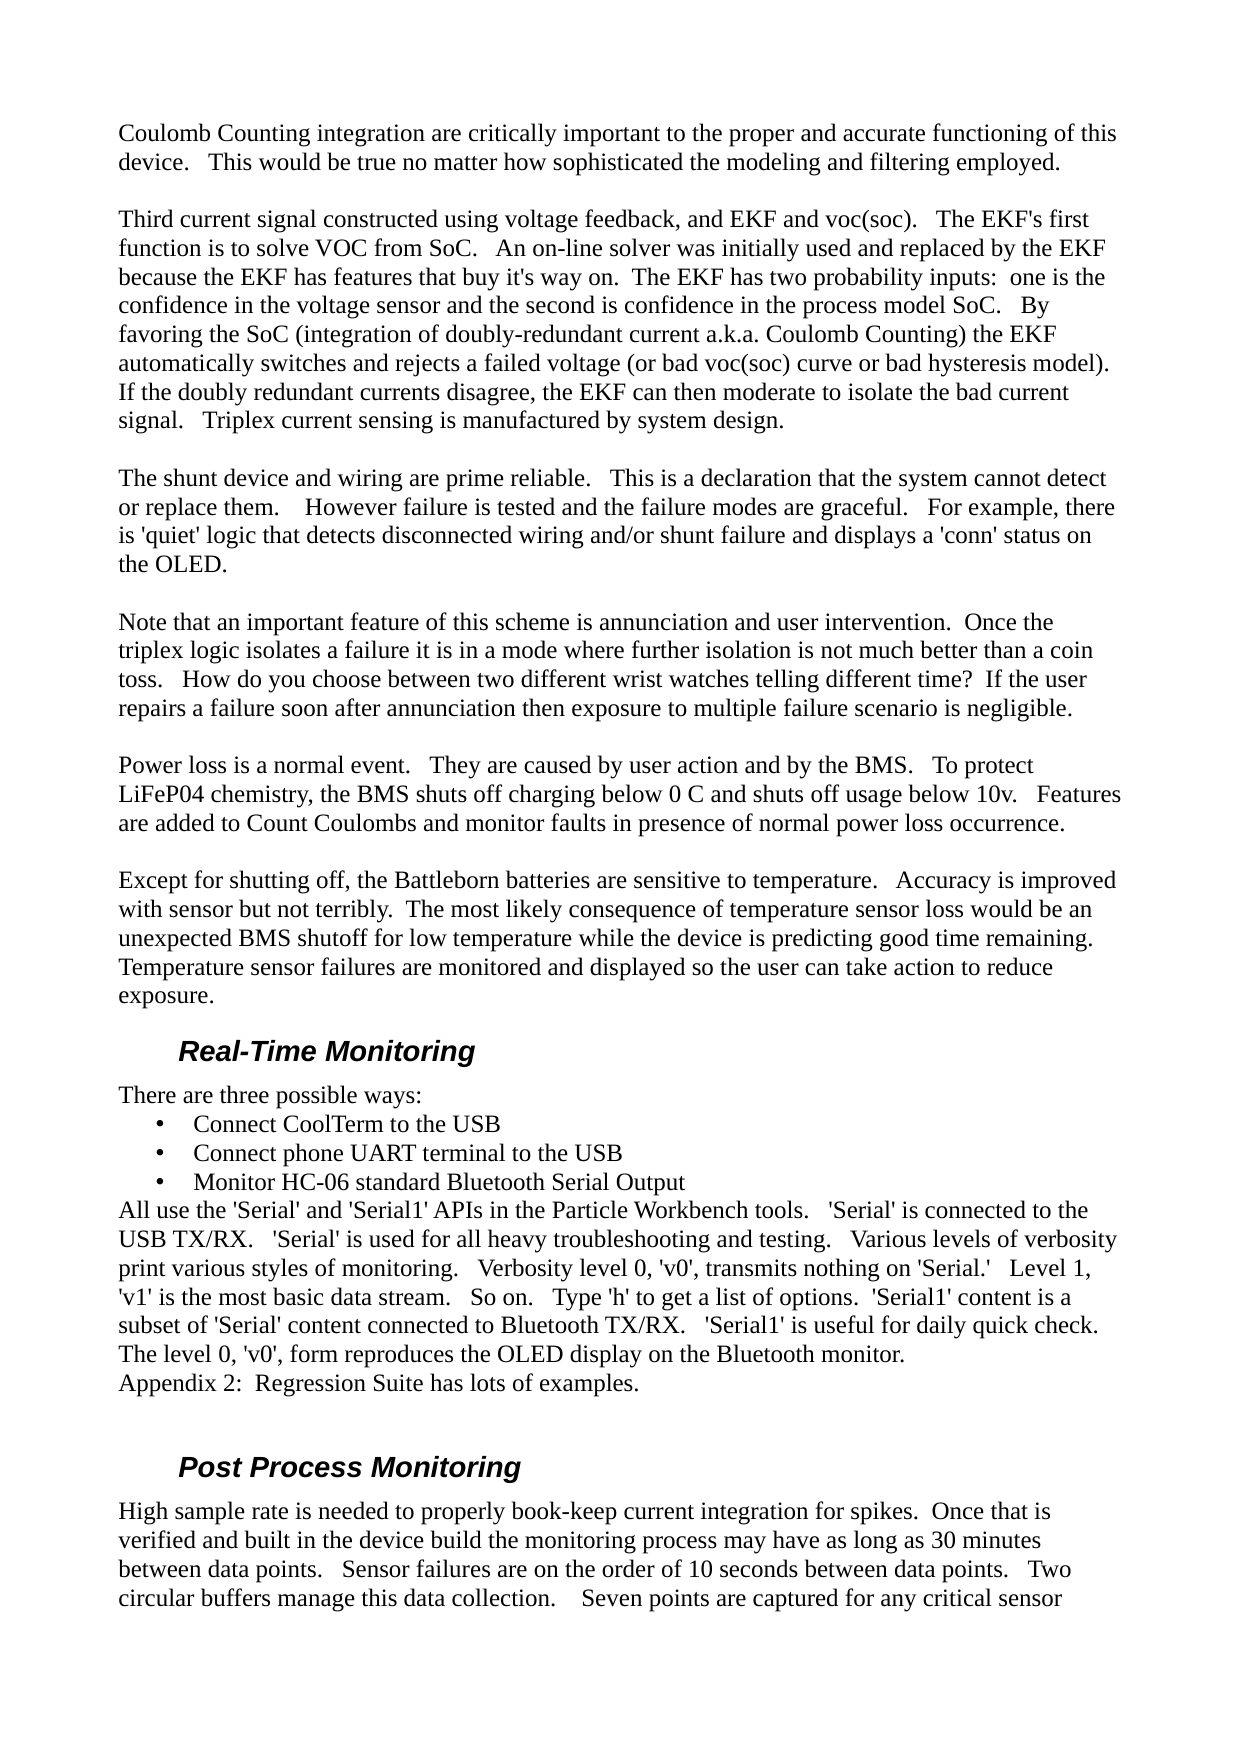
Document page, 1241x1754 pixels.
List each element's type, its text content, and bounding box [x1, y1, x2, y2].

text Note that an important feature of this scheme is annunciation and user intervention. Once the triplex logic isolates a failure it is in a mode where further isolation is not much better than a coin toss. How do you choose between two different wrist watches telling different time? If the user repairs a failure soon after annunciation then exposure to multiple failure scenario is negligible. [118, 607, 1122, 722]
list Monitor HC-06 standard Bluetooth Serial Output [156, 1167, 1122, 1195]
text Third current signal constructed using voltage feedback, and EKF and voc(soc). The EKF's first function is to solve VOC from SoC. An on-line solver was initially used and replaced by the EKF because the EKF has features that buy it's way on. The EKF has two probability inputs: one is the confidence in the voltage sensor and the second is confidence in the process model SoC. By favoring the SoC (integration of doubly-redundant current a.k.a. Coulomb Counting) the EKF automatically switches and rejects a failed voltage (or bad voc(soc) curve or bad hysteresis model). If the doubly redundant currents disagree, the EKF can then moderate to isolate the bad current signal. Triplex current sensing is manufactured by system design. [118, 204, 1122, 434]
text Appendix 2: Regression Suite has lots of examples. [118, 1368, 1122, 1397]
text The shunt device and wiring are prime reliable. This is a declaration that the system cannot detect or replace them. However failure is tested and the failure modes are graceful. For example, there is 'quiet' logic that detects disconnected wiring and/or shunt failure and displays a 'conn' status on the OLED. [118, 463, 1122, 578]
text High sample rate is needed to properly book-keep current integration for spikes. Once that is verified and built in the device build the monitoring process may have as long as 30 minutes between data points. Sensor failures are on the order of 10 seconds between data points. Two circular buffers manage this data collection. Seven points are captured for any critical sensor [118, 1496, 1122, 1611]
subtitle Real-Time Monitoring [118, 1034, 1122, 1068]
subtitle Post Process Monitoring [118, 1450, 1122, 1484]
list Connect phone UART terminal to the USB [156, 1138, 1122, 1167]
text Power loss is a normal event. They are caused by user action and by the BMS. To protect LiFeP04 chemistry, the BMS shuts off charging below 0 C and shuts off usage below 10v. Features are added to Count Coulombs and monitor faults in presence of normal power loss occurrence. [118, 751, 1122, 837]
text Except for shutting off, the Battleborn batteries are sensitive to temperature. Accuracy is improved with sensor but not terribly. The most likely consequence of temperature sensor loss would be an unexpected BMS shutoff for low temperature while the device is predicting good time remaining. Temperature sensor failures are monitored and displayed so the user can take action to reduce exposure. [118, 866, 1122, 1009]
text All use the 'Serial' and 'Serial1' APIs in the Particle Workbench tools. 'Serial' is connected to the USB TX/RX. 'Serial' is used for all heavy troubleshooting and testing. Various levels of verbosity print various styles of monitoring. Verbosity level 0, 'v0', transmits nothing on 'Serial.' Level 1, 'v1' is the most basic data stream. So on. Type 'h' to get a list of options. 'Serial1' content is a subset of 'Serial' content connected to Bluetooth TX/RX. 'Serial1' is useful for daily quick check. The level 0, 'v0', form reproduces the OLED display on the Bluetooth monitor. [118, 1195, 1122, 1368]
list Connect CoolTerm to the USB [156, 1109, 1122, 1138]
text Coulomb Counting integration are critically important to the proper and accurate functioning of this device. This would be true no matter how sophisticated the modeling and filtering employed. [118, 118, 1122, 176]
text There are three possible ways: [118, 1080, 1122, 1109]
